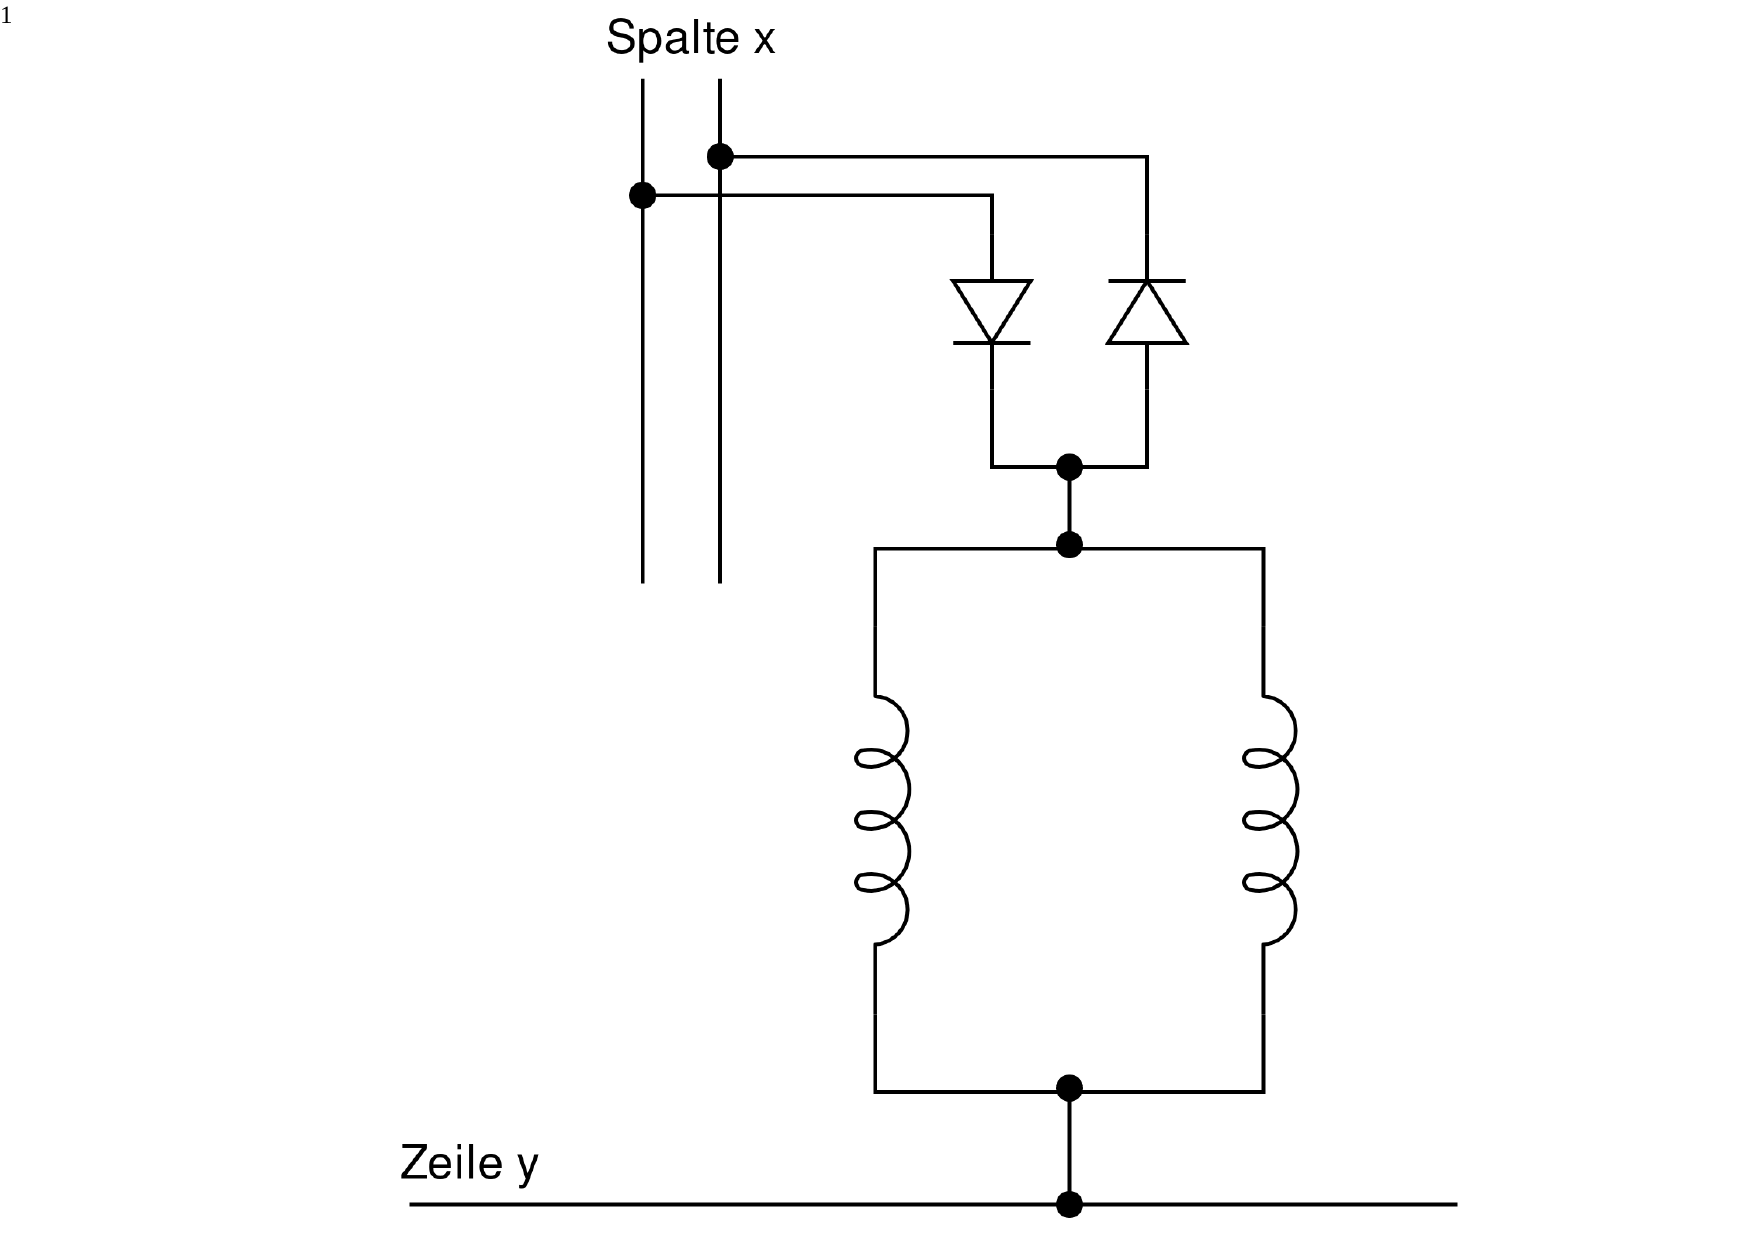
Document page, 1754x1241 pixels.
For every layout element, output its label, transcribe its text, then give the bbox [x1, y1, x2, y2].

text 1 [0, 0, 291, 29]
picture [291, 0, 1463, 1241]
text [1463, 0, 1754, 29]
